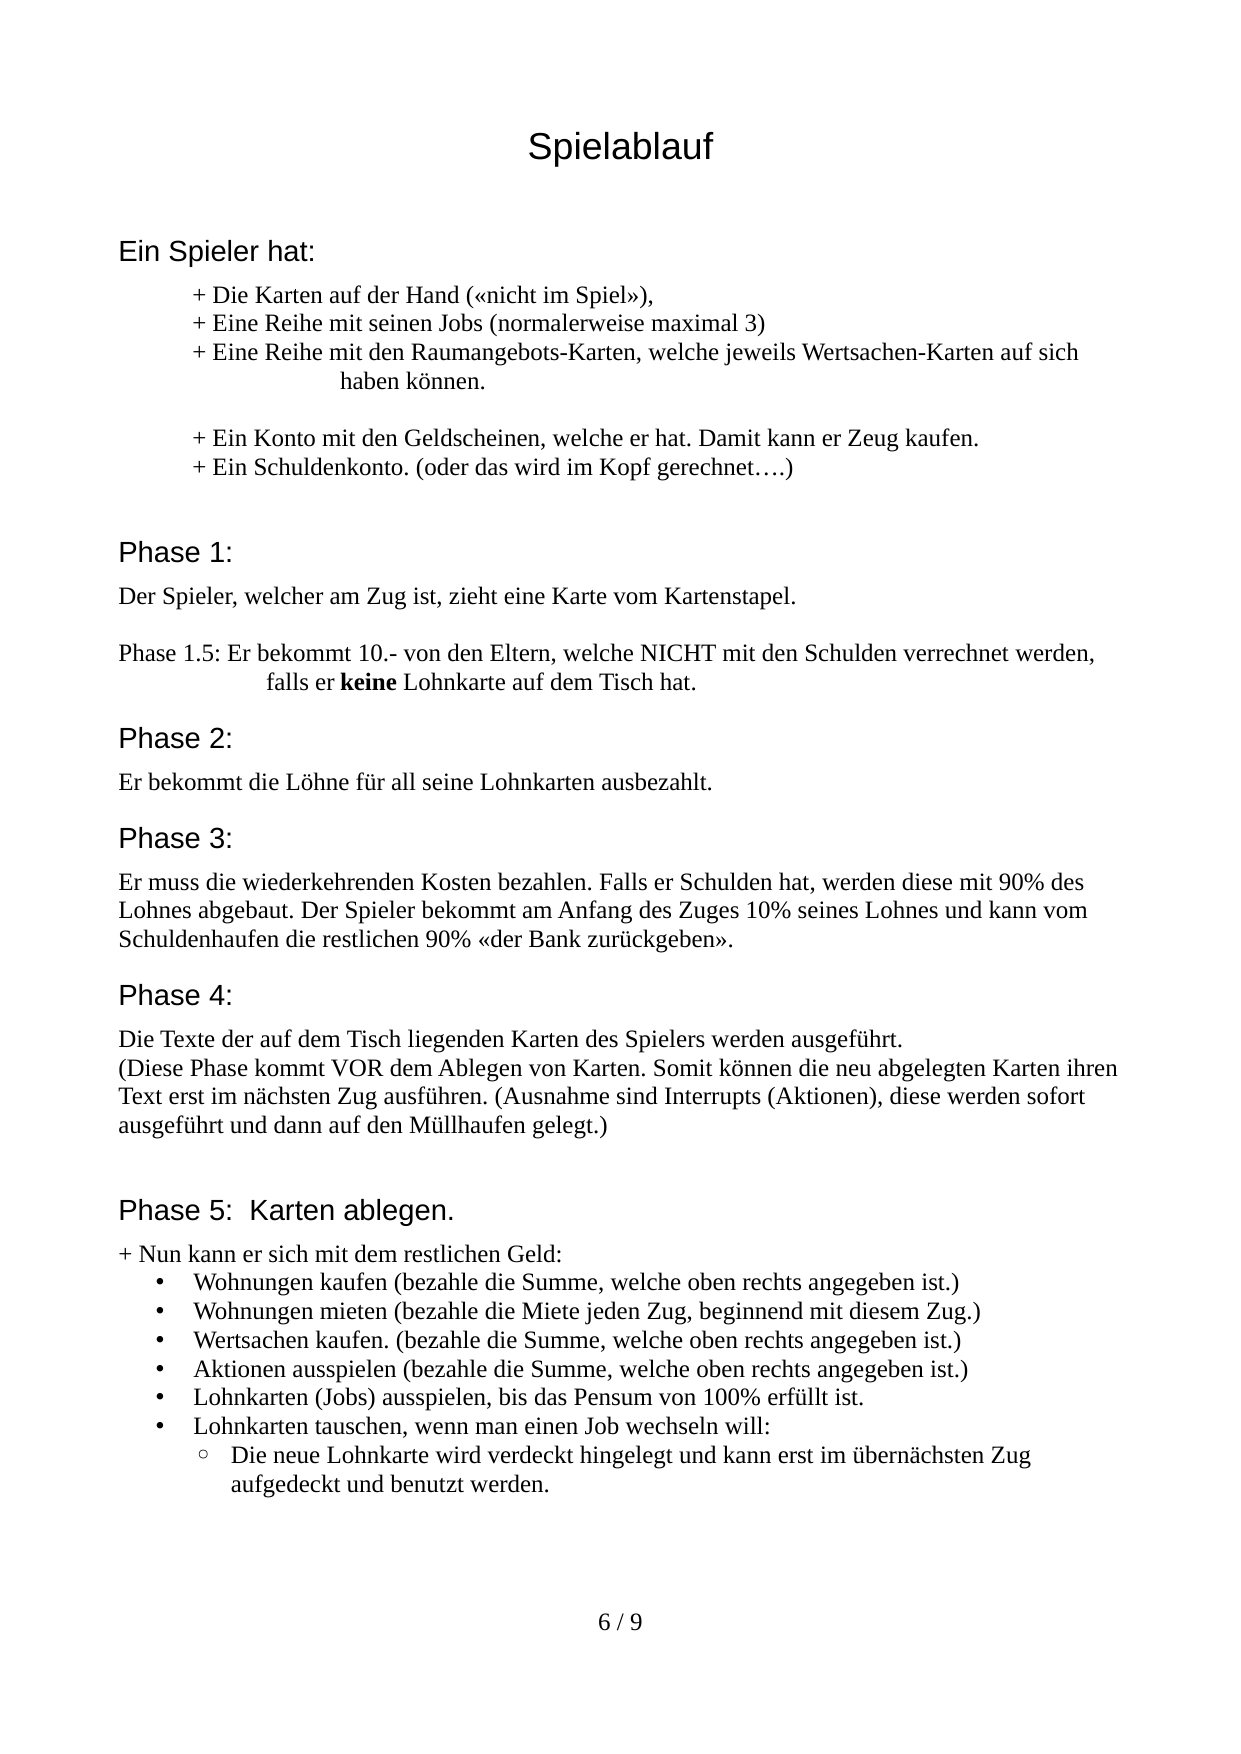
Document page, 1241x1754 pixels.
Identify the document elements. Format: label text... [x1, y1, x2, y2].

text Er muss die wiederkehrenden Kosten bezahlen. Falls er Schulden hat, werden diese mit 90% des Lohnes abgebaut. Der Spieler bekommt am Anfang des Zuges 10% seines Lohnes und kann vom Schuldenhaufen die restlichen 90% «der Bank zurückgeben». [118, 867, 1122, 953]
text Phase 1.5: Er bekommt 10.- von den Eltern, welche NICHT mit den Schulden verrechnet werden, falls er keine Lohnkarte auf dem Tisch hat. [118, 638, 1122, 696]
subtitle Phase 4: [118, 978, 1122, 1011]
text (Diese Phase kommt VOR dem Ablegen von Karten. Somit können die neu abgelegten Karten ihren Text erst im nächsten Zug ausführen. (Ausnahme sind Interrupts (Aktionen), diese werden sofort ausgeführt und dann auf den Müllhaufen gelegt.) [118, 1053, 1122, 1139]
text + Nun kann er sich mit dem restlichen Geld: [118, 1239, 1122, 1267]
subtitle Phase 3: [118, 821, 1122, 854]
text Der Spieler, welcher am Zug ist, zieht eine Karte vom Kartenstapel. [118, 581, 1122, 609]
text Er bekommt die Löhne für all seine Lohnkarten ausbezahlt. [118, 767, 1122, 796]
subtitle Phase 1: [118, 535, 1122, 568]
subtitle Phase 5: Karten ablegen. [118, 1193, 1122, 1226]
text + Ein Konto mit den Geldscheinen, welche er hat. Damit kann er Zeug kaufen. [118, 423, 1122, 452]
text + Eine Reihe mit den Raumangebots-Karten, welche jeweils Wertsachen-Karten auf sich haben können. [118, 337, 1122, 395]
list Wohnungen mieten (bezahle die Miete jeden Zug, beginnend mit diesem Zug.) [156, 1296, 1122, 1325]
list Die neue Lohnkarte wird verdeckt hingelegt und kann erst im übernächsten Zug aufgedeckt und benutzt werden. [193, 1440, 1122, 1497]
text Die Texte der auf dem Tisch liegenden Karten des Spielers werden ausgeführt. [118, 1024, 1122, 1053]
subtitle Phase 2: [118, 721, 1122, 754]
subtitle Spielablauf [118, 124, 1122, 167]
list Lohnkarten (Jobs) ausspielen, bis das Pensum von 100% erfüllt ist. [156, 1382, 1122, 1411]
text + Die Karten auf der Hand («nicht im Spiel»), [118, 280, 1122, 308]
list Lohnkarten tauschen, wenn man einen Job wechseln will: [156, 1411, 1122, 1440]
text + Ein Schuldenkonto. (oder das wird im Kopf gerechnet….) [118, 452, 1122, 481]
list Wertsachen kaufen. (bezahle die Summe, welche oben rechts angegeben ist.) [156, 1325, 1122, 1354]
list Wohnungen kaufen (bezahle die Summe, welche oben rechts angegeben ist.) [156, 1267, 1122, 1296]
subtitle Ein Spieler hat: [118, 234, 1122, 267]
list Aktionen ausspielen (bezahle die Summe, welche oben rechts angegeben ist.) [156, 1354, 1122, 1382]
text + Eine Reihe mit seinen Jobs (normalerweise maximal 3) [118, 308, 1122, 337]
